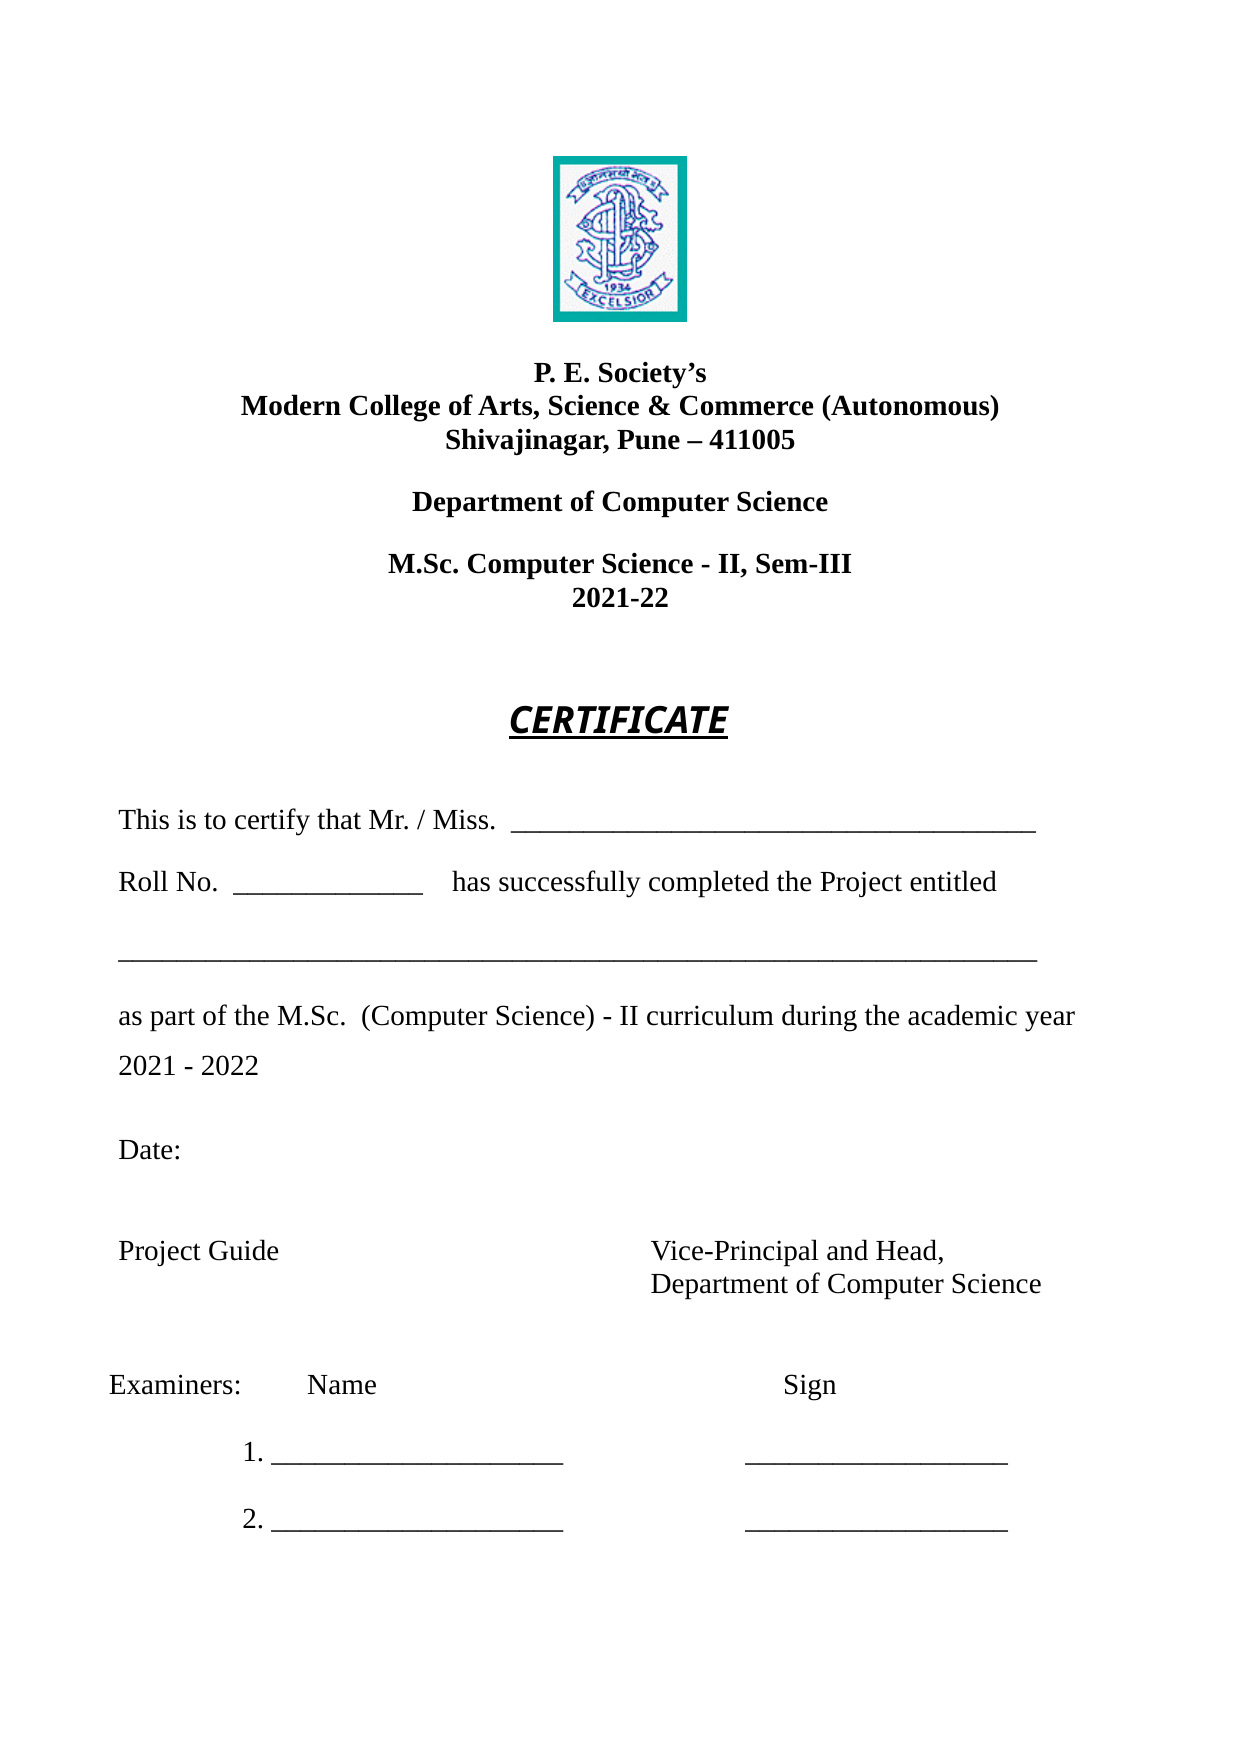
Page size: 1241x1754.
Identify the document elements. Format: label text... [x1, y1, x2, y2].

text Examiners: Name Sign [109, 1367, 1122, 1401]
picture [553, 156, 688, 322]
text Roll No. _____________ has successfully completed the Project entitled [118, 864, 1122, 898]
title P. E. Society’s [118, 355, 1122, 388]
text _______________________________________________________________ [118, 931, 1122, 965]
text Department of Computer Science [118, 1267, 1122, 1300]
subtitle CERTIFICATE [118, 693, 1122, 744]
text Date: [118, 1132, 1122, 1166]
text Project Guide Vice-Principal and Head, [118, 1233, 1122, 1267]
subtitle Modern College of Arts, Science & Commerce (Autonomous) [118, 388, 1122, 422]
subtitle Shivajinagar, Pune – 411005 [118, 422, 1122, 455]
subtitle This is to certify that Mr. / Miss. ____________________________________ [118, 802, 1122, 835]
text M.Sc. Computer Science - II, Sem-III [118, 546, 1122, 580]
text 1. ____________________ __________________ [118, 1434, 1122, 1468]
text 2. ____________________ __________________ [118, 1501, 1122, 1535]
subtitle Department of Computer Science [118, 484, 1122, 518]
text as part of the M.Sc. (Computer Science) - II curriculum during the academic year 2021 - 2022 [118, 998, 1122, 1082]
text 2021-22 [118, 580, 1122, 613]
